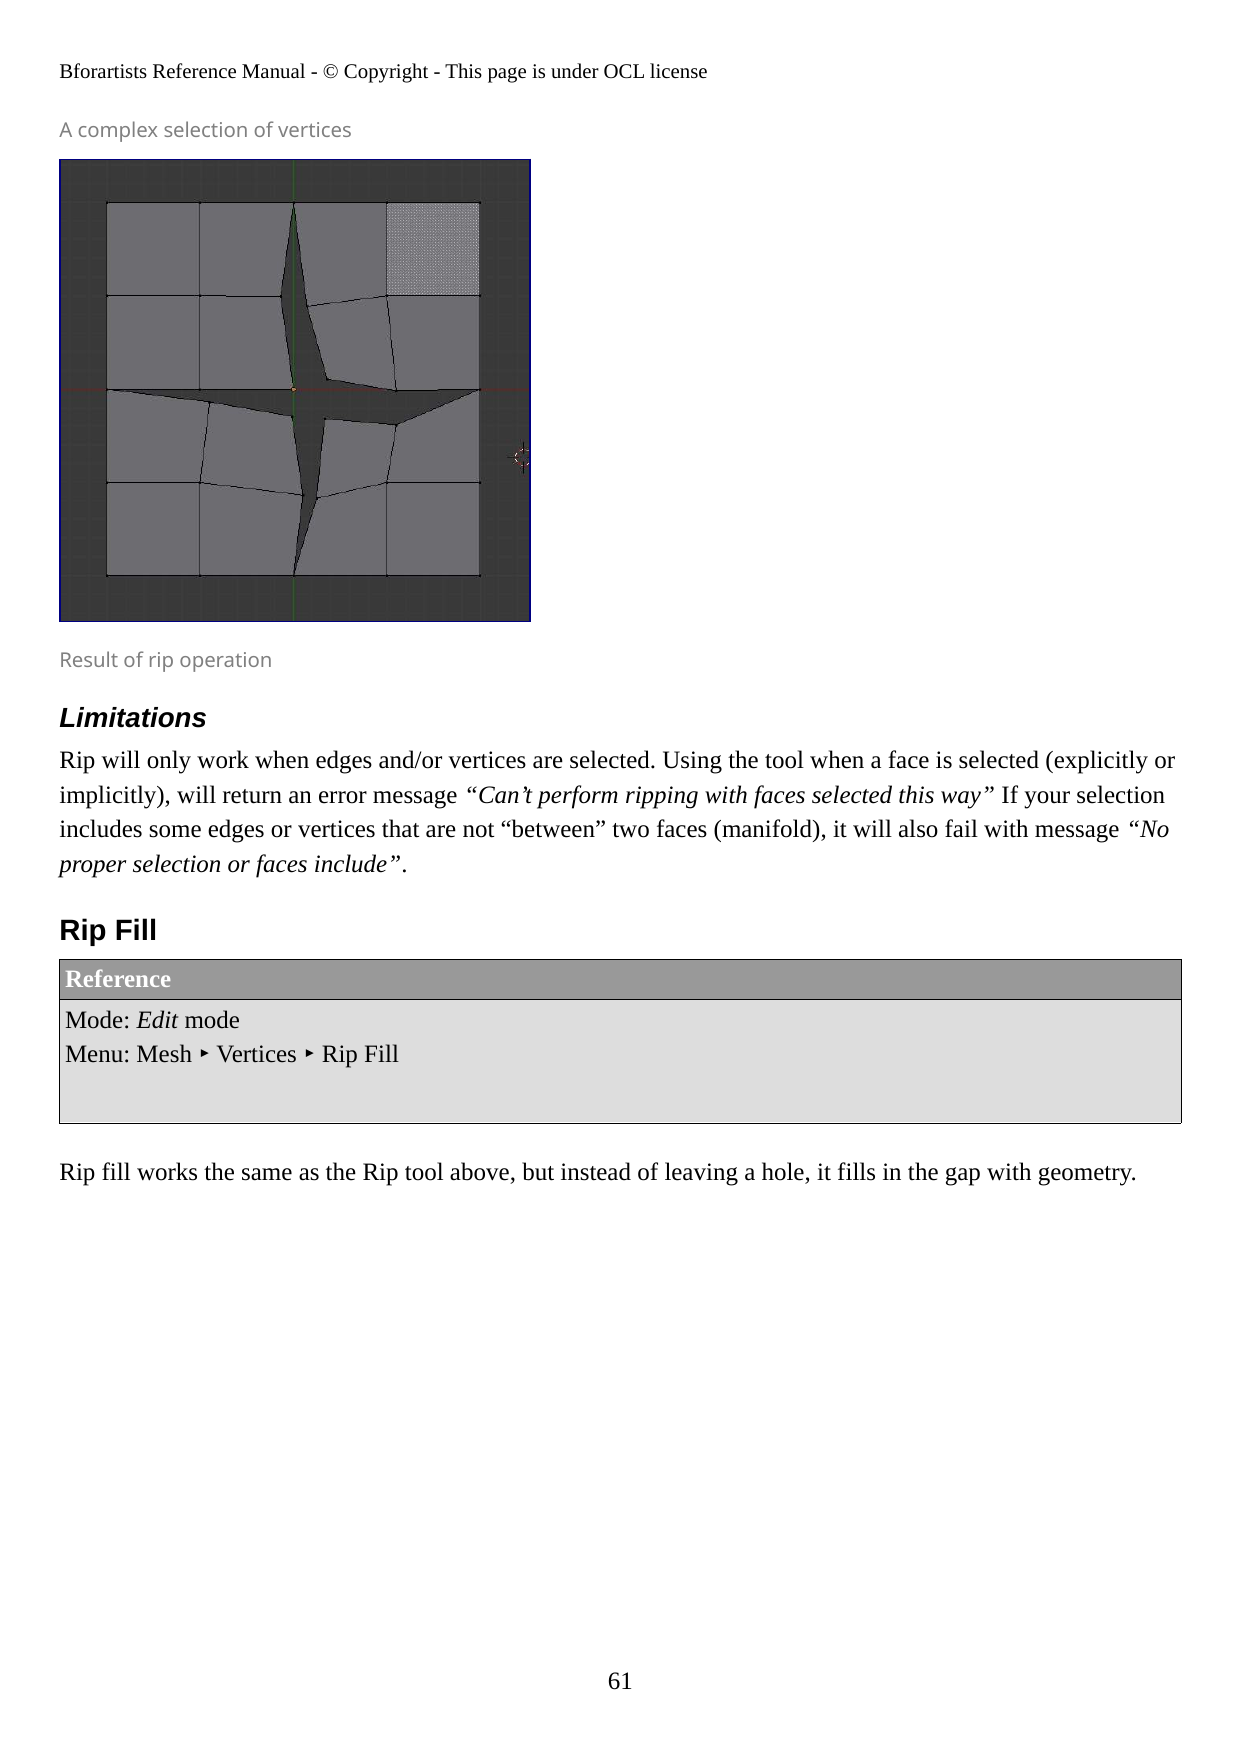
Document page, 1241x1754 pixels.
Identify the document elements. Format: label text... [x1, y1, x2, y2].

text Result of rip operation [59, 643, 1181, 674]
picture [61, 160, 529, 621]
subtitle Rip Fill [59, 912, 1181, 946]
table_cell Mode: Edit mode Menu: Mesh ‣ Vertices ‣ Rip Fill [60, 1000, 1181, 1122]
text Rip fill works the same as the Rip tool above, but instead of leaving a hole, it fills in the gap with geometry. [59, 1157, 1181, 1185]
subtitle Limitations [59, 701, 1181, 733]
table_header Reference [60, 960, 1181, 999]
text A complex selection of vertices [59, 113, 1181, 144]
text Rip will only work when edges and/or vertices are selected. Using the tool when a face is selected (explicitly or implicitly), will return an error message “Can’t perform ripping with faces selected this way” If your selection includes some edges or vertices that are not “between” two faces (manifold), it will also fail with message “No proper selection or faces include”. [59, 745, 1181, 877]
